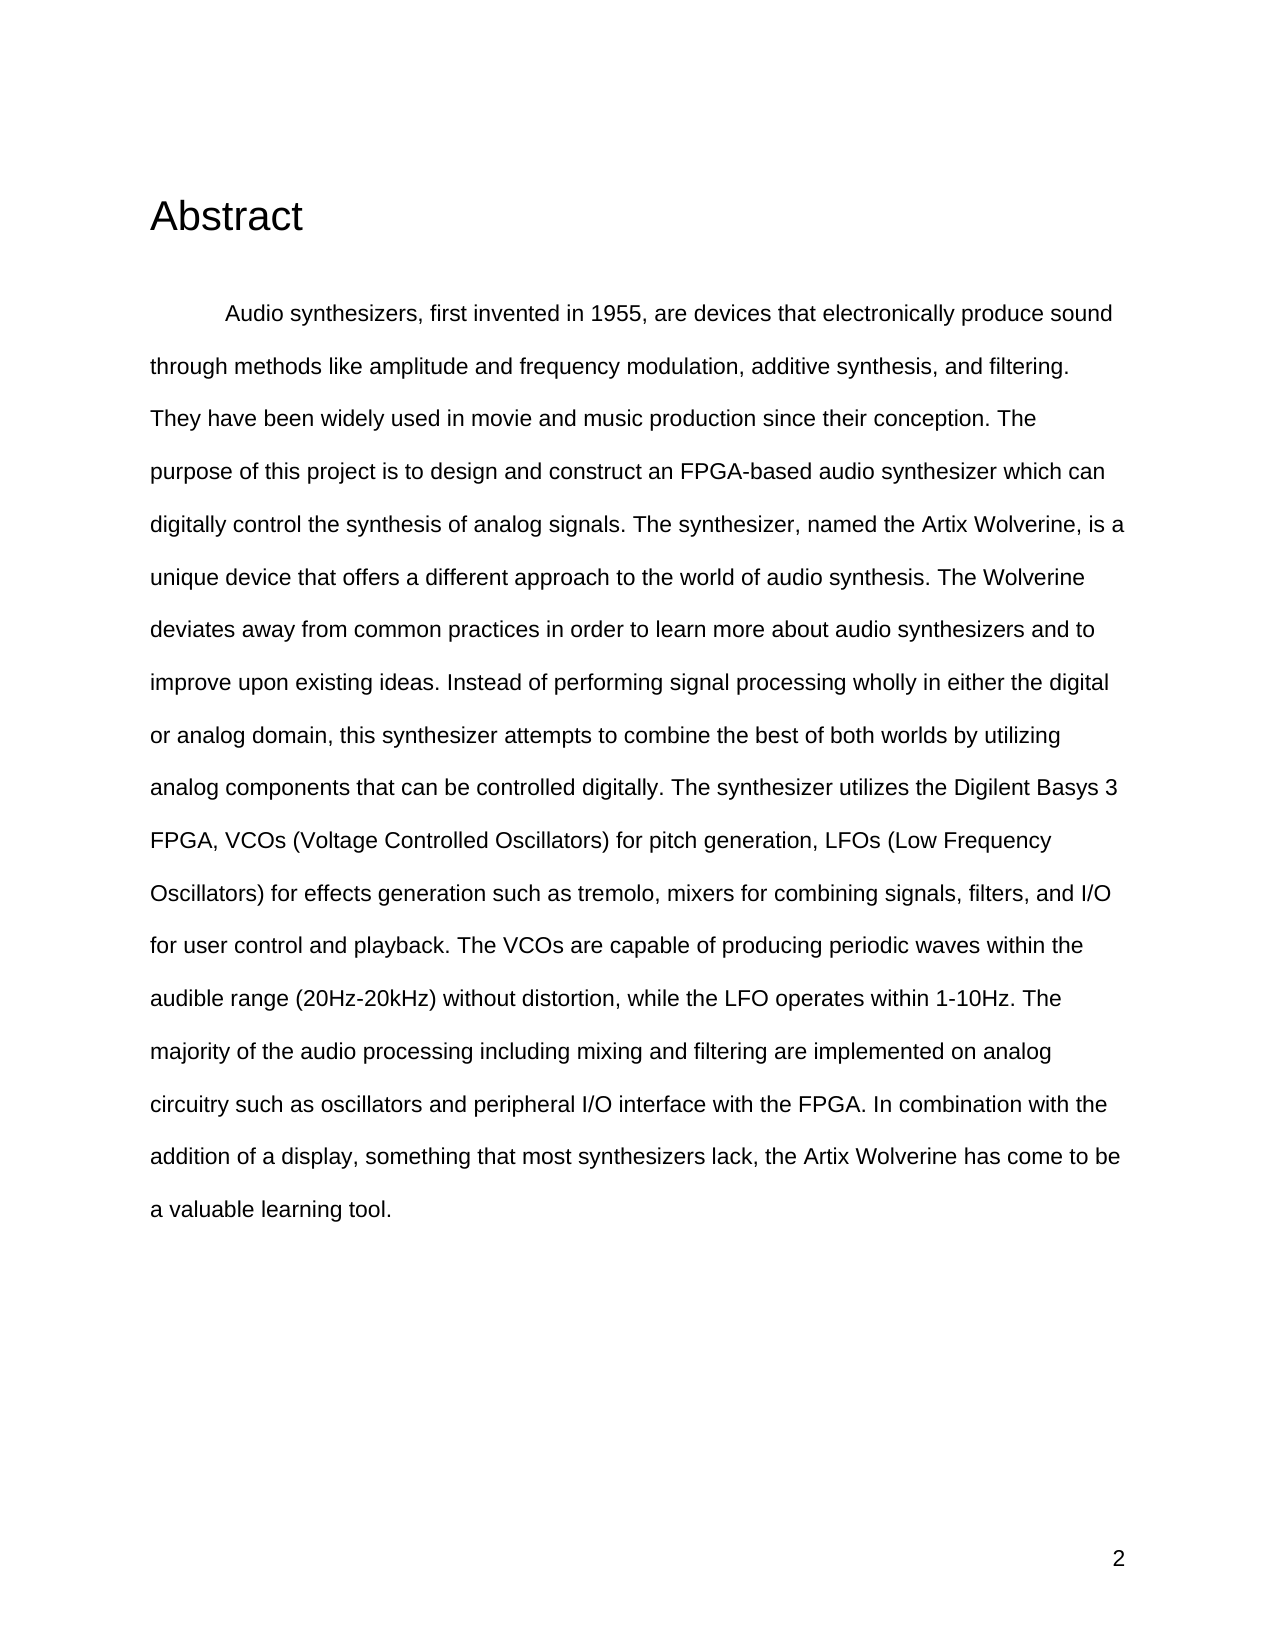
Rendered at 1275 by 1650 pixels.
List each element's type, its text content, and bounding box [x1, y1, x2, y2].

subtitle Abstract [150, 192, 1125, 239]
text Audio synthesizers, first invented in 1955, are devices that electronically produce sound through methods like amplitude and frequency modulation, additive synthesis, and filtering. They have been widely used in movie and music production since their conception. The purpose of this project is to design and construct an FPGA-based audio synthesizer which can digitally control the synthesis of analog signals. The synthesizer, named the Artix Wolverine, is a unique device that offers a different approach to the world of audio synthesis. The Wolverine deviates away from common practices in order to learn more about audio synthesizers and to improve upon existing ideas. Instead of performing signal processing wholly in either the digital or analog domain, this synthesizer attempts to combine the best of both worlds by utilizing analog components that can be controlled digitally. The synthesizer utilizes the Digilent Basys 3 FPGA, VCOs (Voltage Controlled Oscillators) for pitch generation, LFOs (Low Frequency Oscillators) for effects generation such as tremolo, mixers for combining signals, filters, and I/O for user control and playback. The VCOs are capable of producing periodic waves within the audible range (20Hz-20kHz) without distortion, while the LFO operates within 1-10Hz. The majority of the audio processing including mixing and filtering are implemented on analog circuitry such as oscillators and peripheral I/O interface with the FPGA. In combination with the addition of a display, something that most synthesizers lack, the Artix Wolverine has come to be a valuable learning tool. [150, 300, 1125, 1222]
